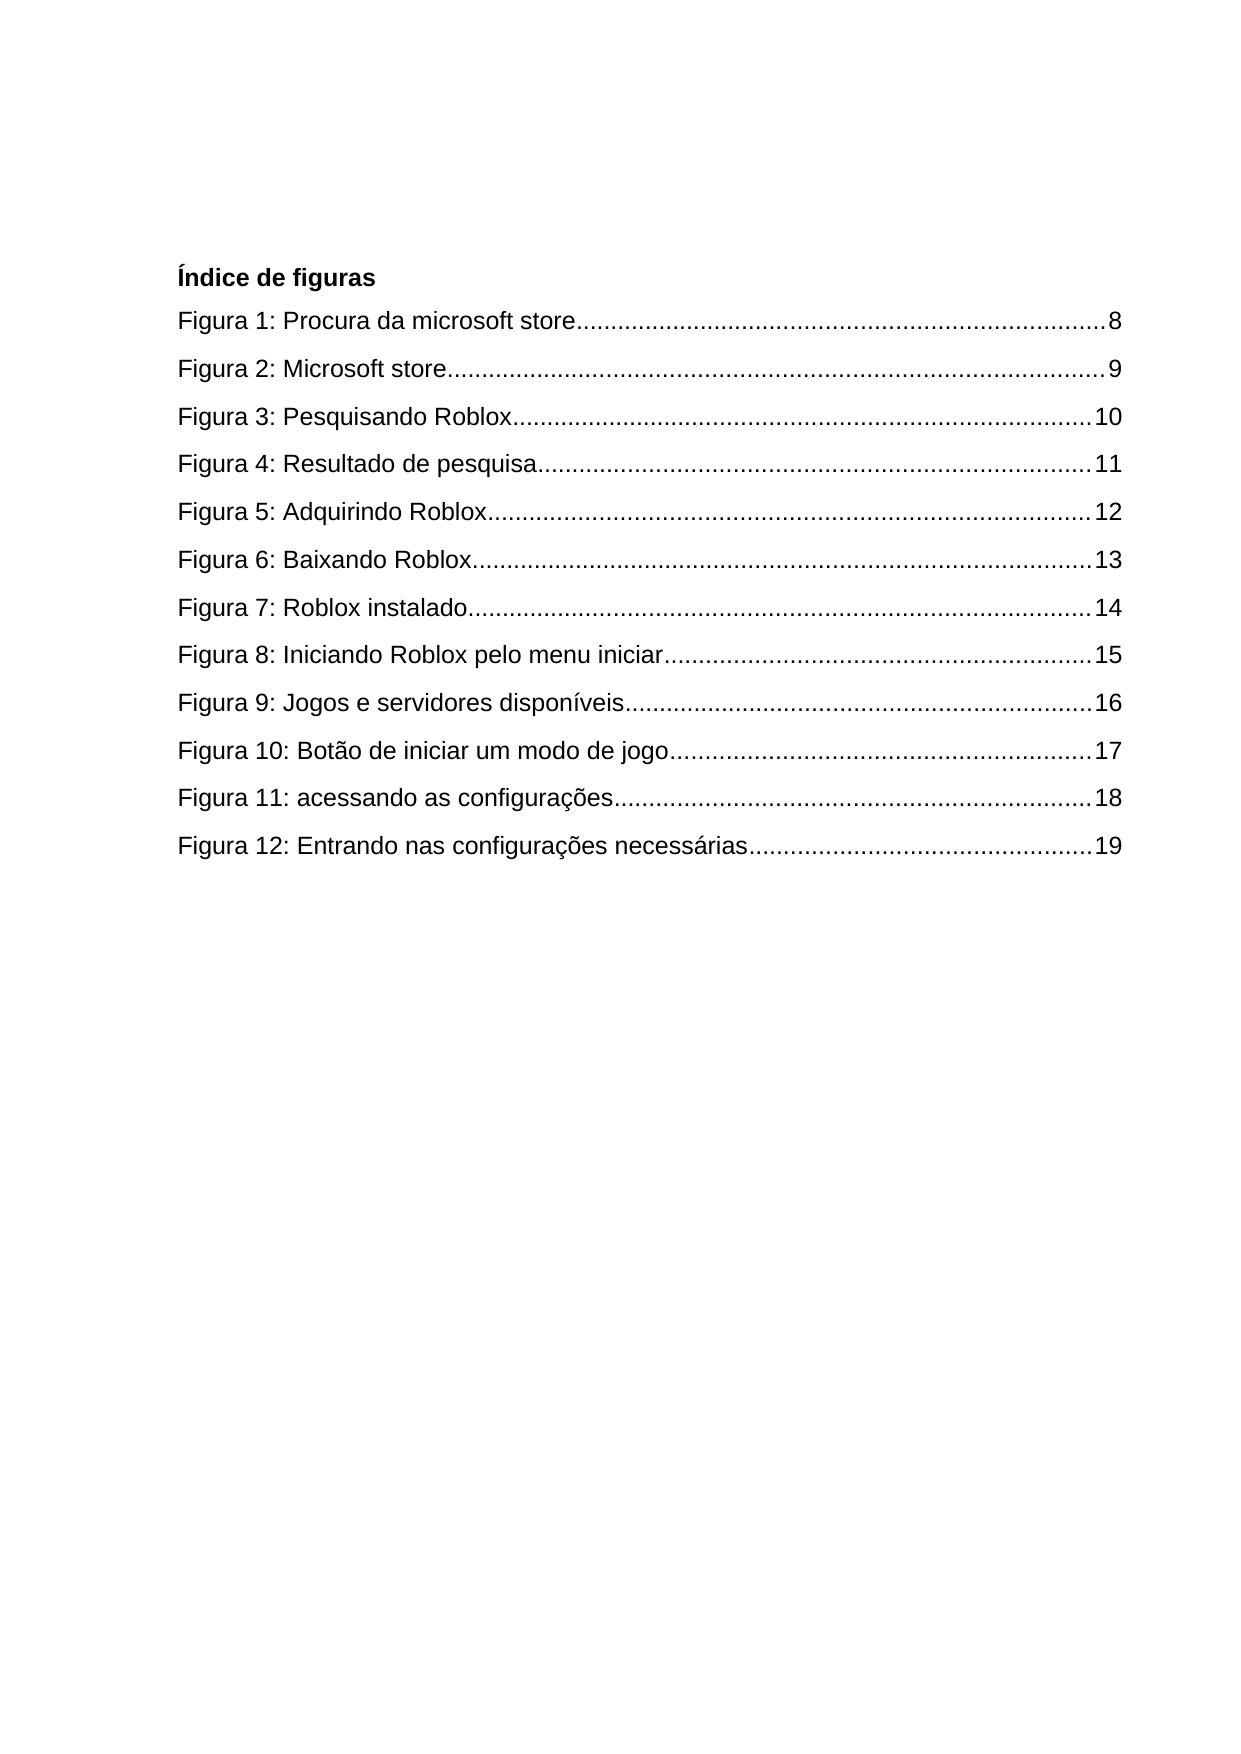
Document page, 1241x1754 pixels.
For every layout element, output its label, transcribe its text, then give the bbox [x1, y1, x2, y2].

text Figura 12: Entrando nas configurações necessárias 19 [177, 831, 1122, 860]
text Figura 10: Botão de iniciar um modo de jogo 17 [177, 736, 1122, 764]
text Figura 9: Jogos e servidores disponíveis 16 [177, 688, 1122, 717]
text Figura 3: Pesquisando Roblox 10 [177, 402, 1122, 430]
text Figura 7: Roblox instalado 14 [177, 592, 1122, 621]
text Figura 5: Adquirindo Roblox 12 [177, 497, 1122, 526]
text Figura 11: acessando as configurações 18 [177, 783, 1122, 812]
text Figura 2: Microsoft store 9 [177, 354, 1122, 383]
text Figura 1: Procura da microsoft store 8 [177, 306, 1122, 335]
text Figura 6: Baixando Roblox 13 [177, 545, 1122, 573]
text Figura 4: Resultado de pesquisa 11 [177, 449, 1122, 478]
text Figura 8: Iniciando Roblox pelo menu iniciar 15 [177, 640, 1122, 669]
subtitle Índice de figuras [177, 263, 1122, 291]
